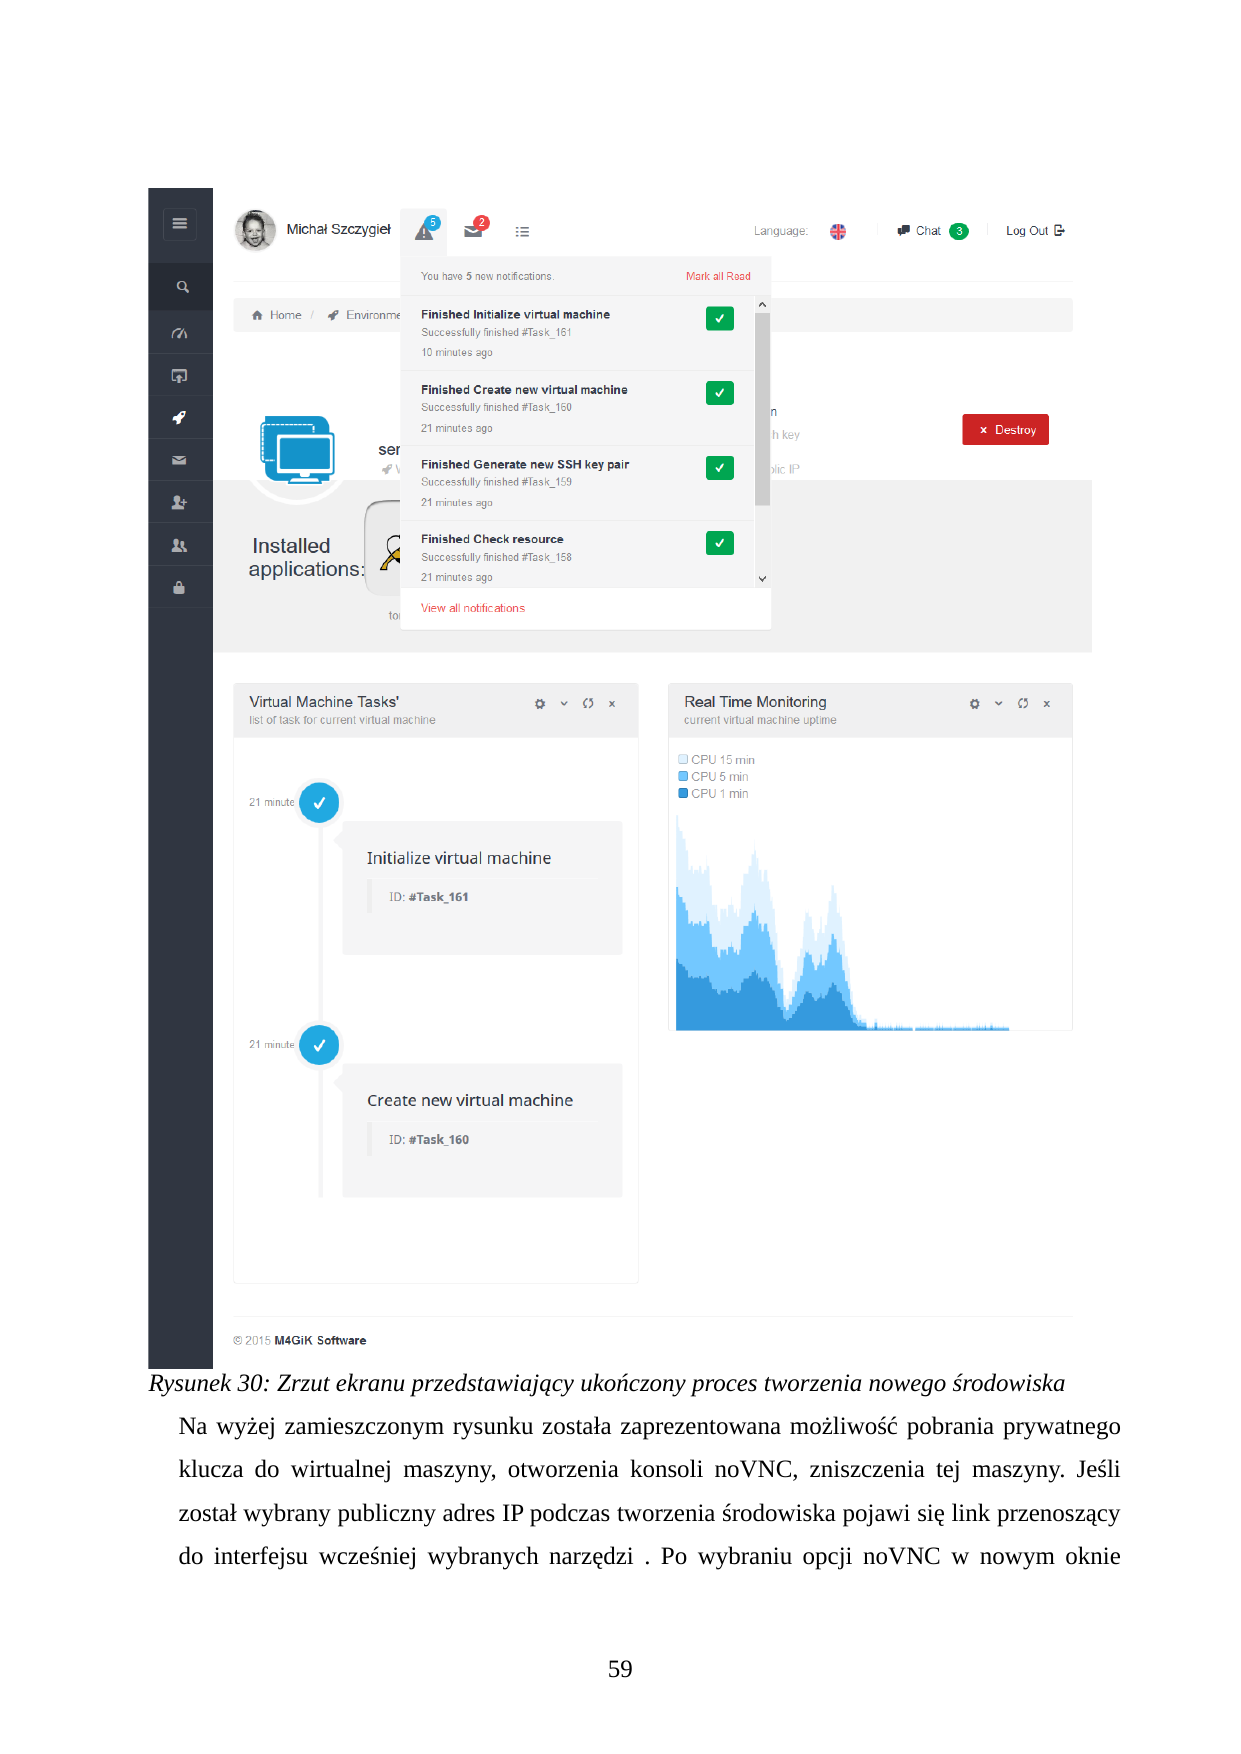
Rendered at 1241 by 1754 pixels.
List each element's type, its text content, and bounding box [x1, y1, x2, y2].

text Rysunek 30: Zrzut ekranu przedstawiający ukończony proces tworzenia nowego środowiska [148, 1369, 1092, 1397]
text Na wyżej zamieszczonym rysunku została zaprezentowana możliwość pobrania prywatnego klucza do wirtualnej maszyny, otworzenia konsoli noVNC, zniszczenia tej maszyny. Jeśli został wybrany publiczny adres IP podczas tworzenia środowiska pojawi się link przenoszący do interfejsu wcześniej wybranych narzędzi . Po wybraniu opcji noVNC w nowym oknie [148, 176, 1122, 1569]
